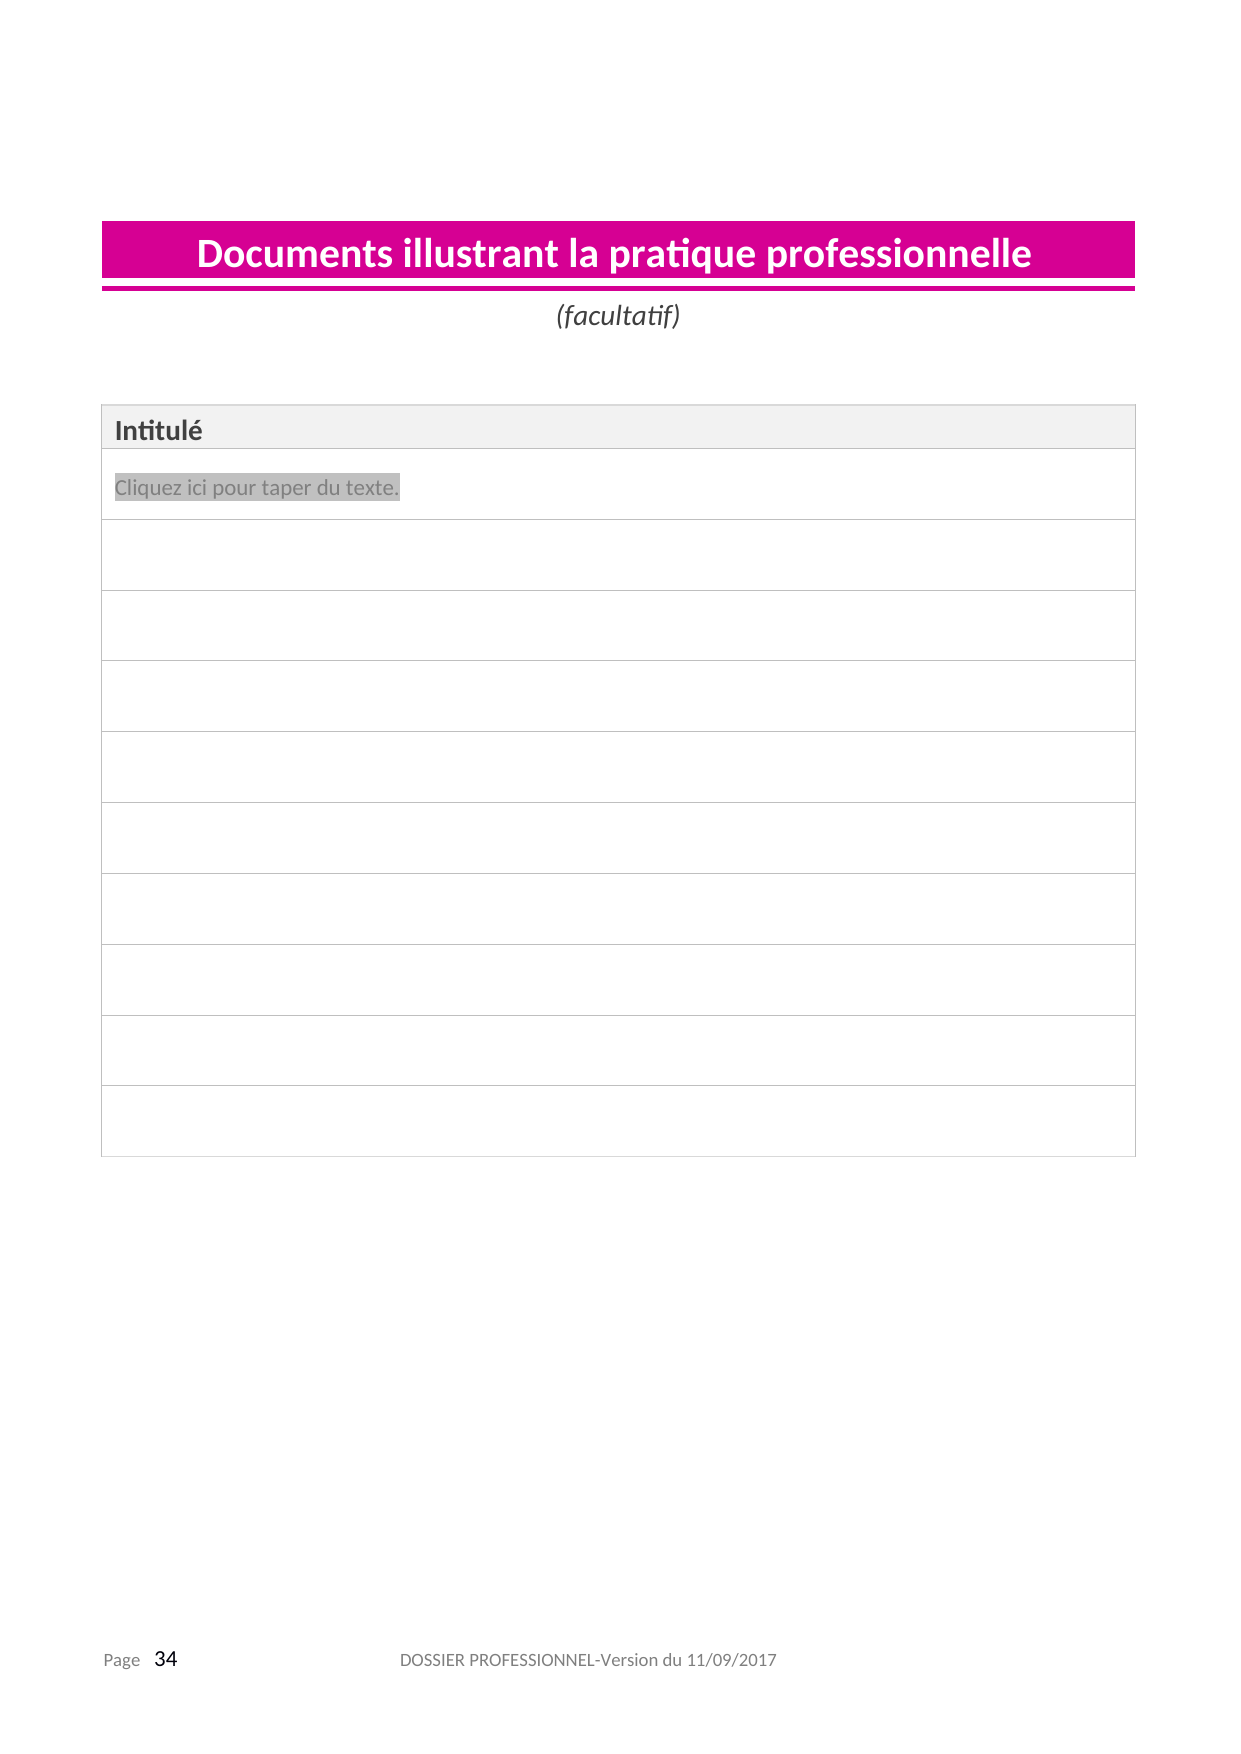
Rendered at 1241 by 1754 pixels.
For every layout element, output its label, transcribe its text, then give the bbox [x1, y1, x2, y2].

table_cell [102, 278, 1135, 286]
table_cell Intitulé [102, 406, 1135, 448]
table_header Documents illustrant la pratique professionnelle [102, 221, 1135, 278]
table_cell [102, 874, 1135, 944]
table_cell (facultatif) [102, 291, 1135, 404]
table_cell [102, 520, 1135, 589]
table_cell [102, 803, 1135, 873]
table_cell [102, 661, 1135, 731]
table_cell [102, 1086, 1135, 1156]
table_cell [102, 1016, 1135, 1085]
table_cell [102, 945, 1135, 1014]
table_cell Cliquez ici pour taper du texte. [102, 449, 1135, 519]
table_cell [102, 732, 1135, 802]
table_cell [102, 591, 1135, 660]
